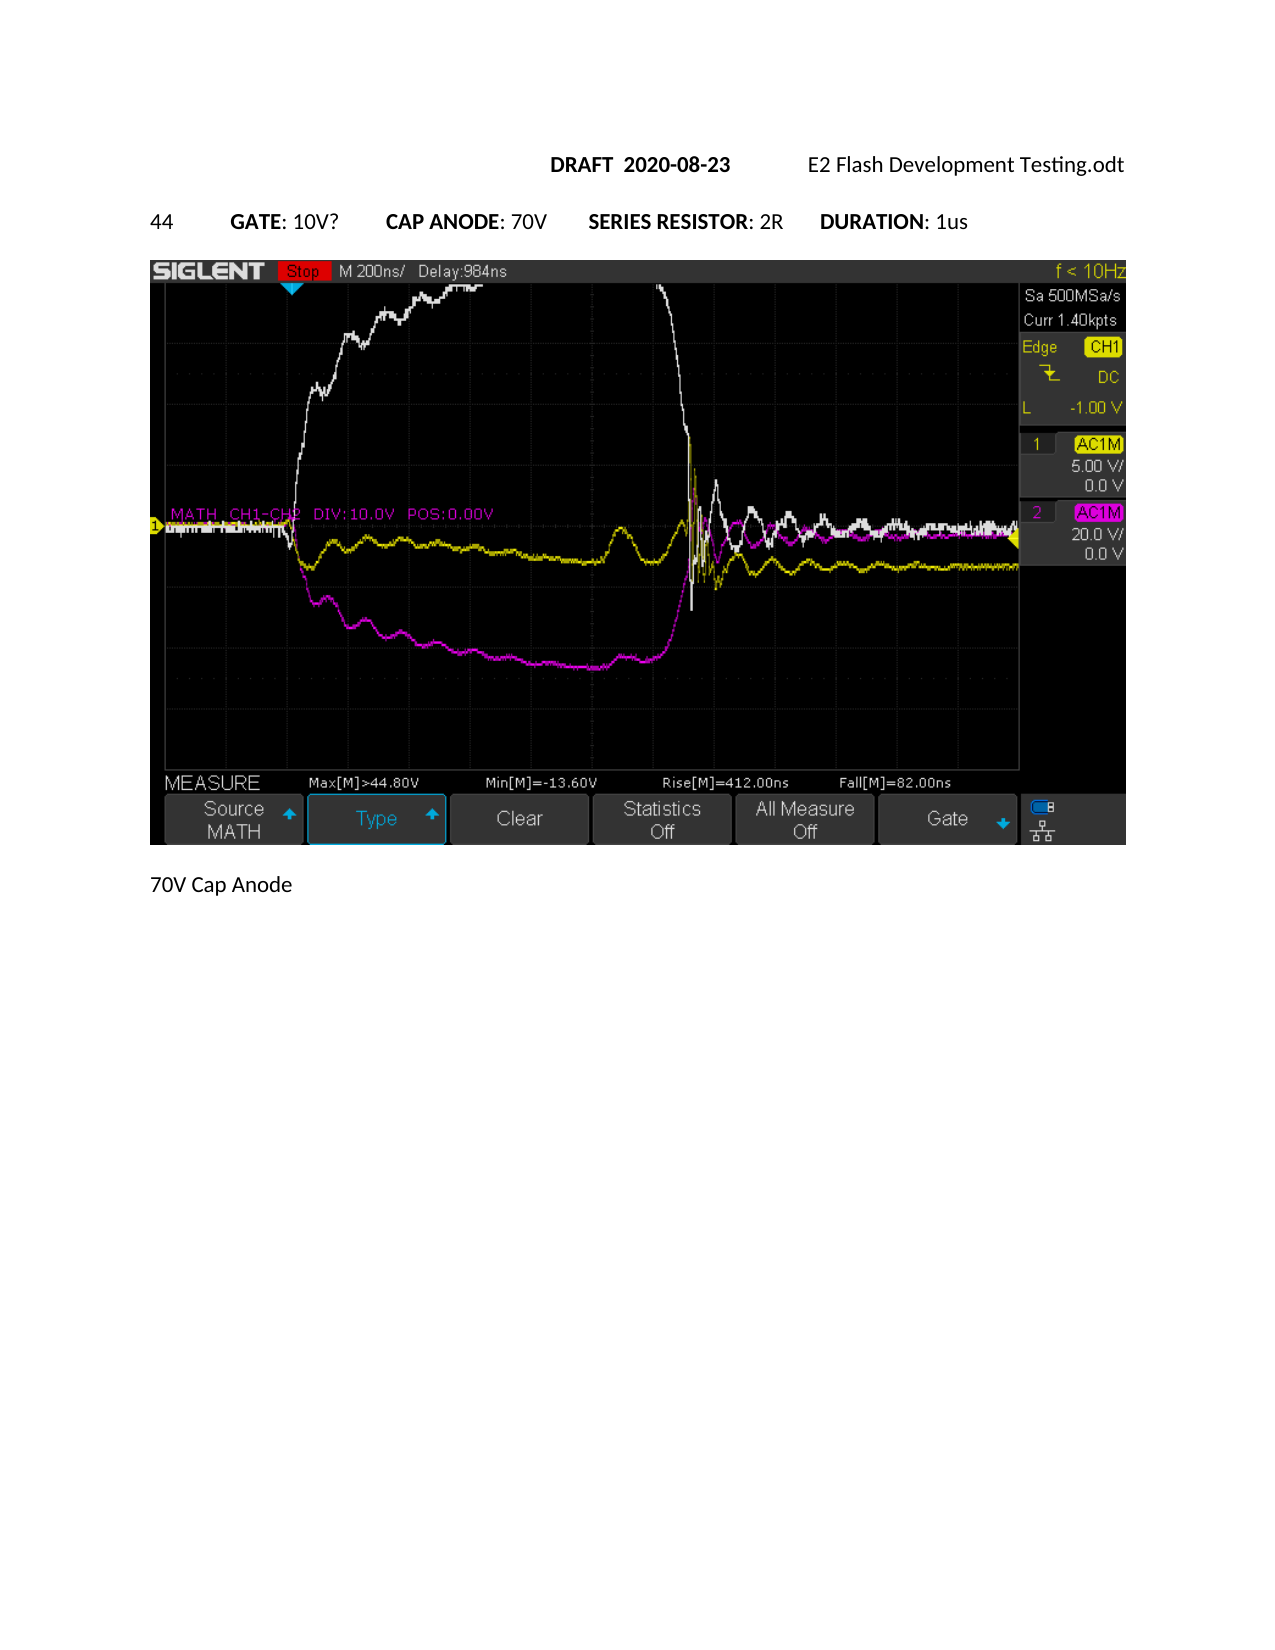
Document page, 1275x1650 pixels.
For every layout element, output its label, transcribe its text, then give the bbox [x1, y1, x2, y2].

picture [150, 260, 1126, 845]
text 70V Cap Anode [150, 870, 1125, 898]
text 44 GATE: 10V? CAP ANODE: 70V SERIES RESISTOR: 2R DURATION: 1us [150, 207, 1125, 236]
picture [309, 796, 444, 843]
